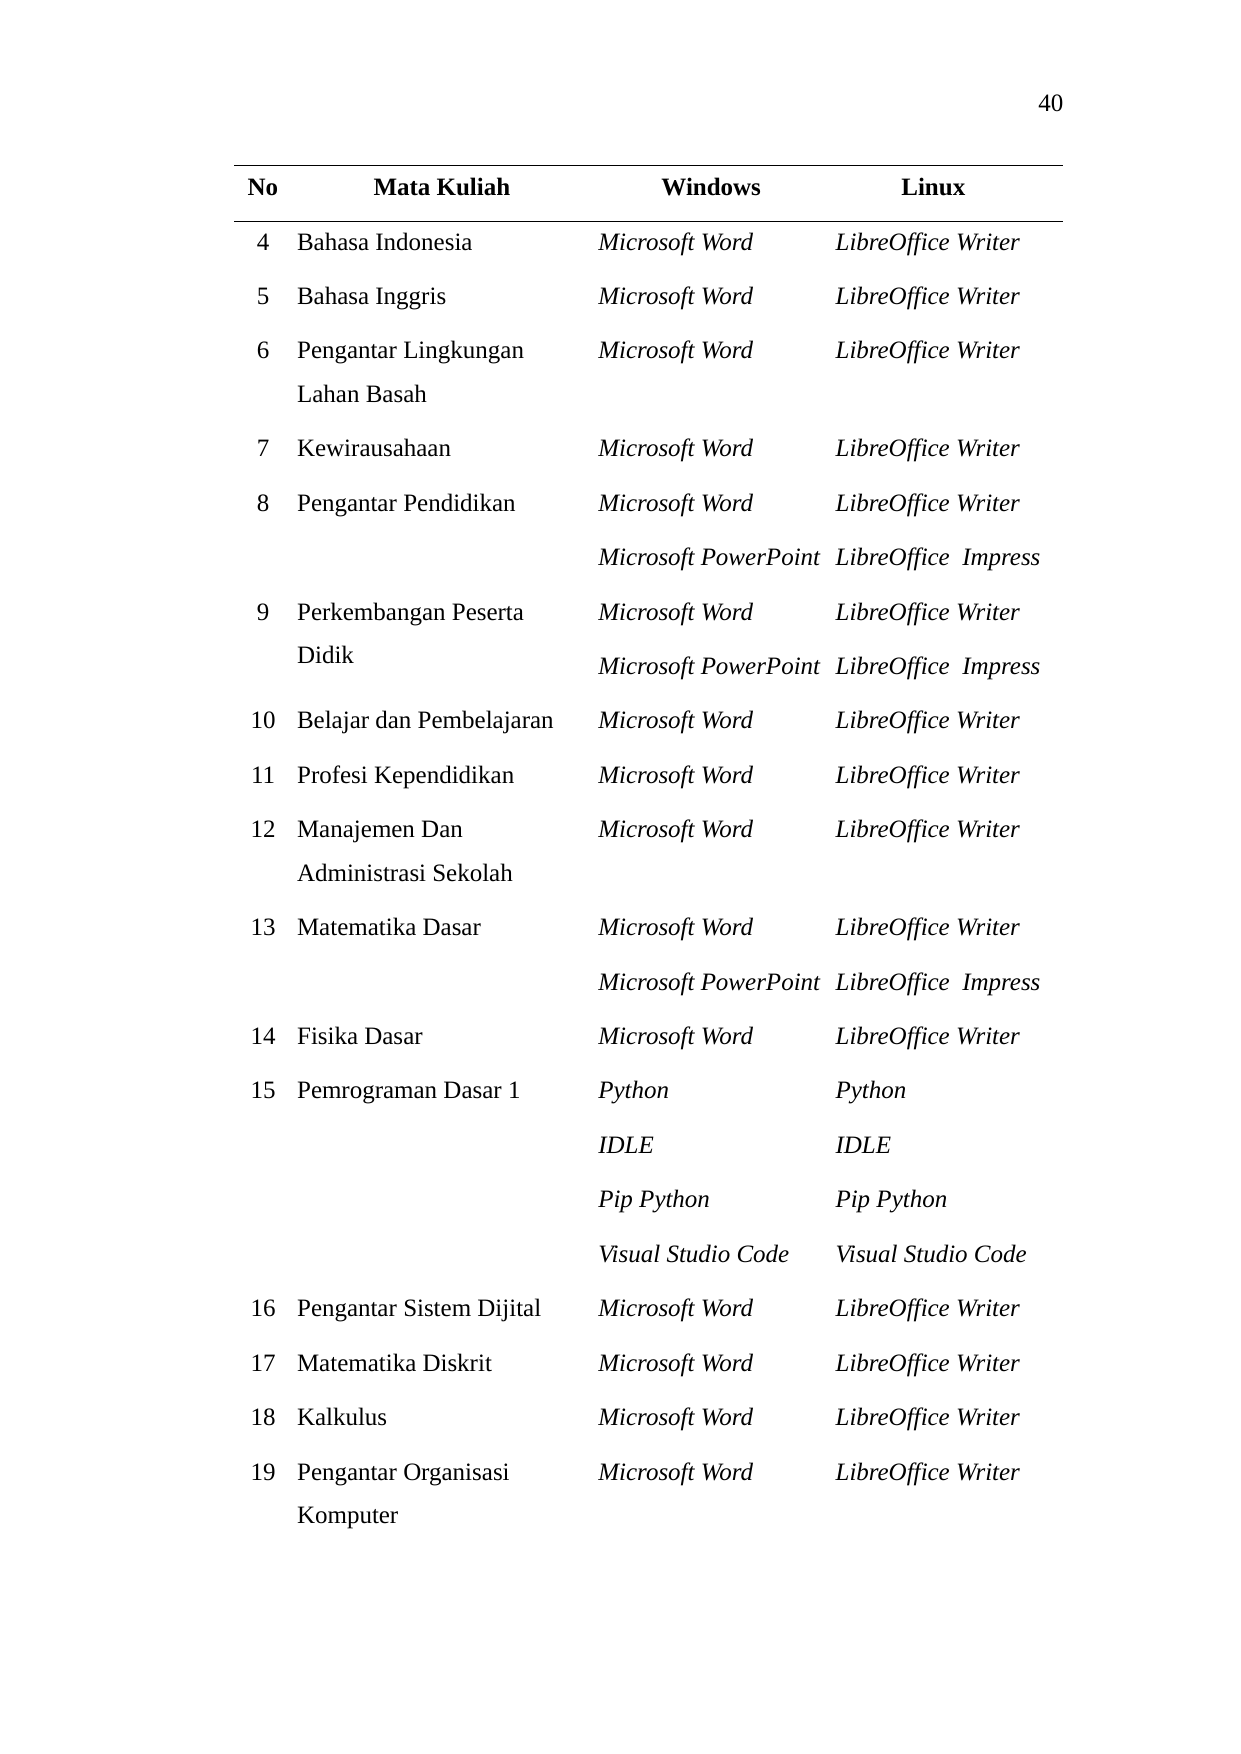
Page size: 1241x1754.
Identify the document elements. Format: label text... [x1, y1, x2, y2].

table_cell Microsoft Word [592, 1288, 829, 1342]
table_cell LibreOffice Writer [830, 1342, 1063, 1397]
table_cell Bahasa Indonesia [291, 222, 592, 275]
table_cell LibreOffice Writer [830, 754, 1063, 809]
table_cell Visual Studio Code [592, 1233, 829, 1288]
table_cell Bahasa Inggris [291, 275, 592, 330]
table_cell Pengantar Pendidikan [291, 482, 592, 591]
table_header No [234, 166, 291, 221]
table_cell LibreOffice Writer [830, 275, 1063, 330]
table_cell IDLE [592, 1124, 829, 1179]
table_cell Microsoft PowerPoint [592, 536, 829, 591]
table_cell Matematika Diskrit [291, 1342, 592, 1397]
table_cell LibreOffice Writer [830, 428, 1063, 482]
table_cell Microsoft Word [592, 222, 829, 275]
table_cell 17 [234, 1342, 291, 1397]
table_cell Python [830, 1070, 1063, 1124]
table_cell LibreOffice Impress [830, 961, 1063, 1015]
table_cell Microsoft Word [592, 809, 829, 906]
table_cell Microsoft Word [592, 591, 829, 645]
table_cell 4 [234, 222, 291, 275]
table_cell 10 [234, 700, 291, 754]
table_cell 6 [234, 330, 291, 427]
table_cell 5 [234, 275, 291, 330]
table_cell 19 [234, 1451, 291, 1549]
table_cell Matematika Dasar [291, 906, 592, 1015]
table_cell LibreOffice Writer [830, 700, 1063, 754]
table_header Linux [830, 166, 1063, 221]
table_cell Microsoft PowerPoint [592, 961, 829, 1015]
table_cell LibreOffice Writer [830, 1451, 1063, 1549]
table_cell 18 [234, 1397, 291, 1451]
table_header Windows [592, 166, 829, 221]
table_cell Microsoft Word [592, 1015, 829, 1070]
table_cell Pip Python [592, 1179, 829, 1233]
table_cell LibreOffice Writer [830, 591, 1063, 645]
table_cell 14 [234, 1015, 291, 1070]
table_cell 7 [234, 428, 291, 482]
table_cell Pemrograman Dasar 1 [291, 1070, 592, 1288]
table_cell Microsoft Word [592, 275, 829, 330]
table_cell 9 [234, 591, 291, 700]
table_cell Manajemen Dan Administrasi Sekolah [291, 809, 592, 906]
table_header Mata Kuliah [291, 166, 592, 221]
table_cell 8 [234, 482, 291, 591]
table_cell 16 [234, 1288, 291, 1342]
table_cell Microsoft Word [592, 482, 829, 536]
table_cell Microsoft Word [592, 1342, 829, 1397]
table_cell LibreOffice Writer [830, 809, 1063, 906]
table_cell Pengantar Organisasi Komputer [291, 1451, 592, 1549]
table_cell 15 [234, 1070, 291, 1288]
table_cell Pengantar Lingkungan Lahan Basah [291, 330, 592, 427]
table_cell Pip Python [830, 1179, 1063, 1233]
table_cell Microsoft Word [592, 906, 829, 961]
table_cell LibreOffice Writer [830, 1288, 1063, 1342]
table_cell Microsoft Word [592, 1397, 829, 1451]
table_cell Profesi Kependidikan [291, 754, 592, 809]
table_cell Microsoft Word [592, 754, 829, 809]
table_cell Visual Studio Code [830, 1233, 1063, 1288]
table_cell Belajar dan Pembelajaran [291, 700, 592, 754]
table_cell Microsoft Word [592, 700, 829, 754]
table_cell LibreOffice Writer [830, 1015, 1063, 1070]
table_cell Python [592, 1070, 829, 1124]
table_cell Kalkulus [291, 1397, 592, 1451]
table_cell LibreOffice Writer [830, 482, 1063, 536]
table_cell Fisika Dasar [291, 1015, 592, 1070]
table_cell 11 [234, 754, 291, 809]
table_cell Microsoft Word [592, 1451, 829, 1549]
table_cell Microsoft Word [592, 330, 829, 427]
table_cell IDLE [830, 1124, 1063, 1179]
table_cell Perkembangan Peserta Didik [291, 591, 592, 700]
table_cell LibreOffice Writer [830, 222, 1063, 275]
table_cell 13 [234, 906, 291, 1015]
table_cell LibreOffice Writer [830, 330, 1063, 427]
table_cell LibreOffice Impress [830, 645, 1063, 700]
table_cell Kewirausahaan [291, 428, 592, 482]
table_cell 12 [234, 809, 291, 906]
table_cell LibreOffice Writer [830, 906, 1063, 961]
table_cell Pengantar Sistem Dijital [291, 1288, 592, 1342]
table_cell LibreOffice Impress [830, 536, 1063, 591]
table_cell Microsoft PowerPoint [592, 645, 829, 700]
table_cell Microsoft Word [592, 428, 829, 482]
table_cell LibreOffice Writer [830, 1397, 1063, 1451]
